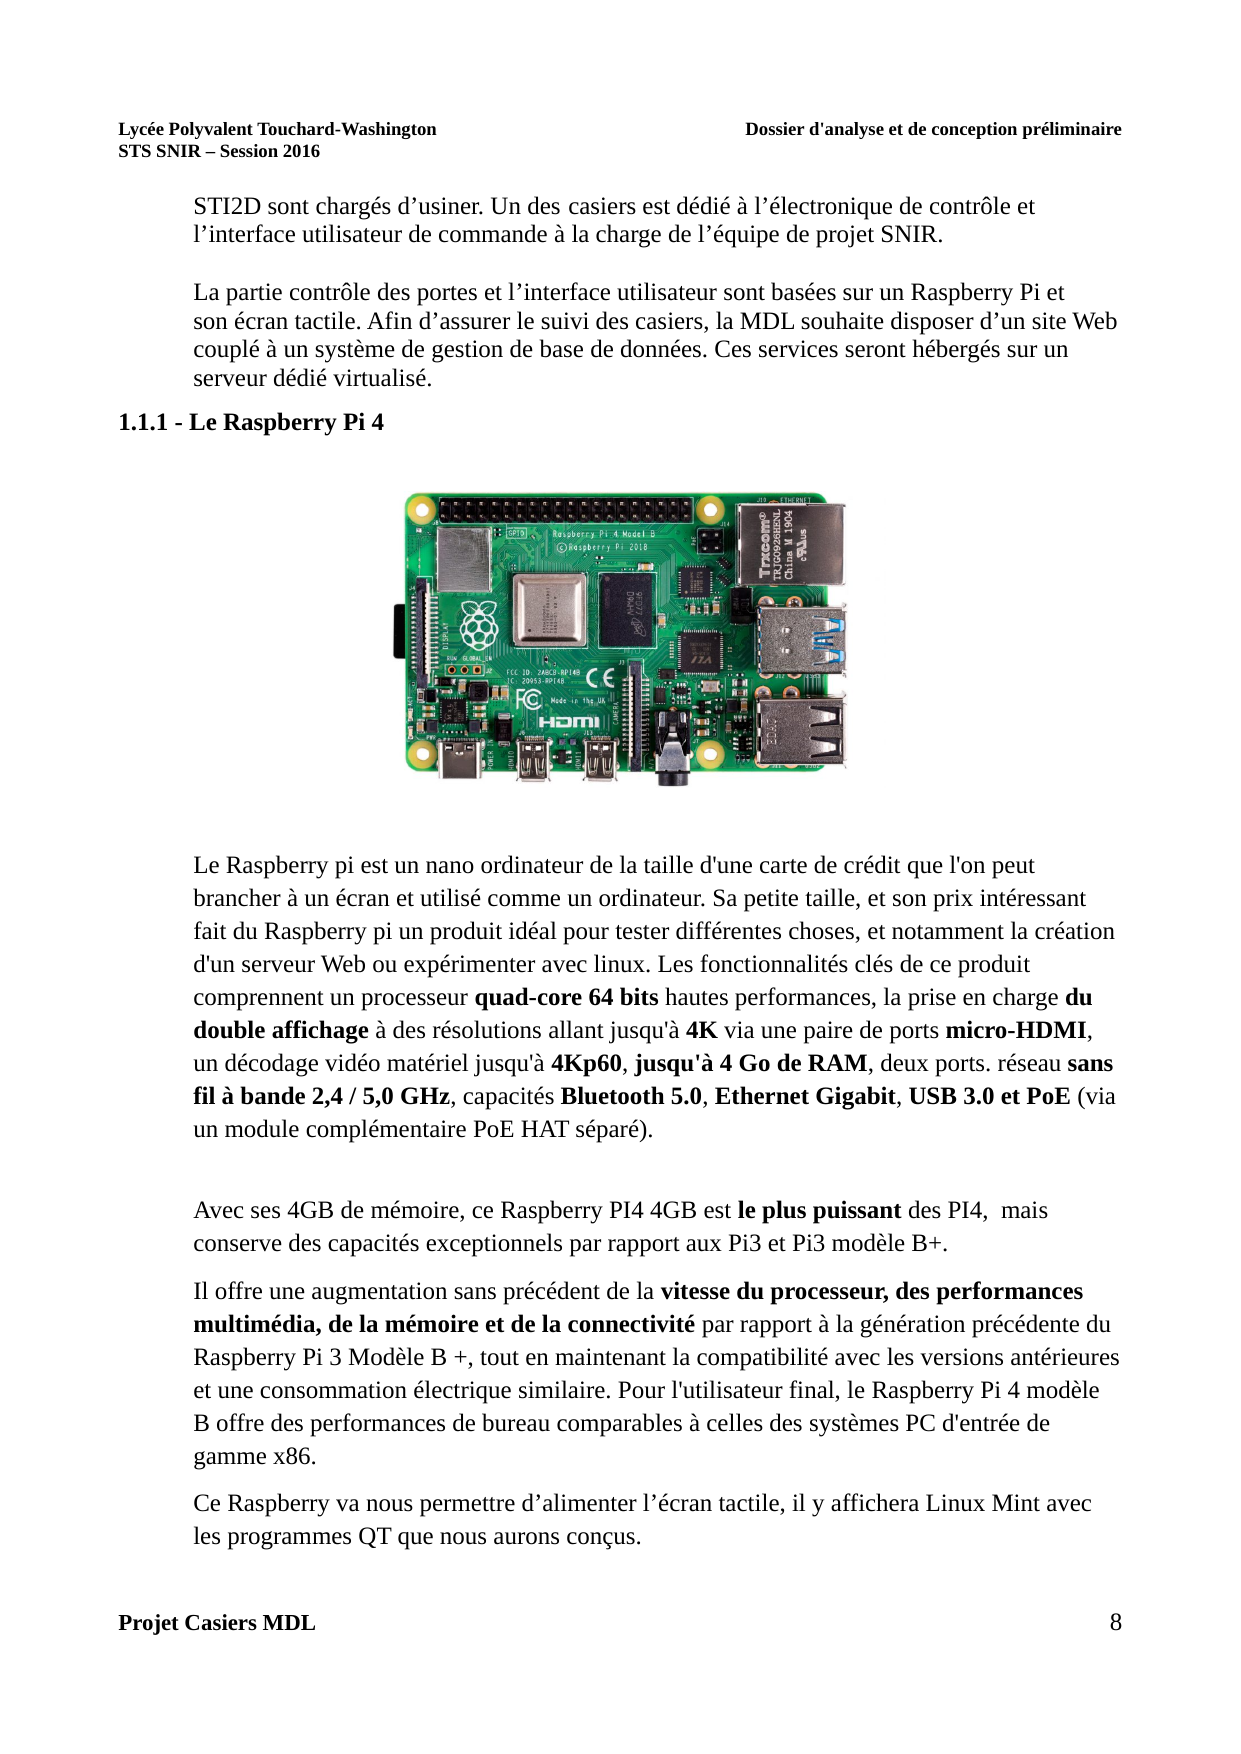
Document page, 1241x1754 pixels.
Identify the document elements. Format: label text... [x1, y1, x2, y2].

text Il offre une augmentation sans précédent de la vitesse du processeur, des performances multimédia, de la mémoire et de la connectivité par rapport à la génération précédente du Raspberry Pi 3 Modèle B +, tout en maintenant la compatibilité avec les versions antérieures et une consommation électrique similaire. Pour l'utilisateur final, le Raspberry Pi 4 modèle B offre des performances de bureau comparables à celles des systèmes PC d'entrée de gamme x86. [118, 1276, 1122, 1469]
text Le Raspberry pi est un nano ordinateur de la taille d'une carte de crédit que l'on peut brancher à un écran et utilisé comme un ordinateur. Sa petite taille, et son prix intéressant fait du Raspberry pi un produit idéal pour tester différentes choses, et notamment la création d'un serveur Web ou expérimenter avec linux. Les fonctionnalités clés de ce produit comprennent un processeur quad-core 64 bits hautes performances, la prise en charge du double affichage à des résolutions allant jusqu'à 4K via une paire de ports micro-HDMI, un décodage vidéo matériel jusqu'à 4Kp60, jusqu'à 4 Go de RAM, deux ports. réseau sans fil à bande 2,4 / 5,0 GHz, capacités Bluetooth 5.0, Ethernet Gigabit, USB 3.0 et PoE (via un module complémentaire PoE HAT séparé). [118, 850, 1122, 1143]
subtitle 1.1.1 - Le Raspberry Pi 4 [118, 407, 1122, 435]
picture [359, 491, 886, 788]
text Ce Raspberry va nous permettre d’alimenter l’écran tactile, il y affichera Linux Mint avec les programmes QT que nous aurons conçus. [118, 1488, 1122, 1550]
text La partie contrôle des portes et l’interface utilisateur sont basées sur un Raspberry Pi et son écran tactile. Afin d’assurer le suivi des casiers, la MDL souhaite disposer d’un site Web couplé à un système de gestion de base de données. Ces services seront hébergés sur un serveur dédié virtualisé. [118, 277, 1122, 392]
text Avec ses 4GB de mémoire, ce Raspberry PI4 4GB est le plus puissant des PI4, mais conserve des capacités exceptionnels par rapport aux Pi3 et Pi3 modèle B+. [118, 1162, 1122, 1257]
text STI2D sont chargés d’usiner. Un des casiers est dédié à l’électronique de contrôle et l’interface utilisateur de commande à la charge de l’équipe de projet SNIR. [118, 191, 1122, 248]
